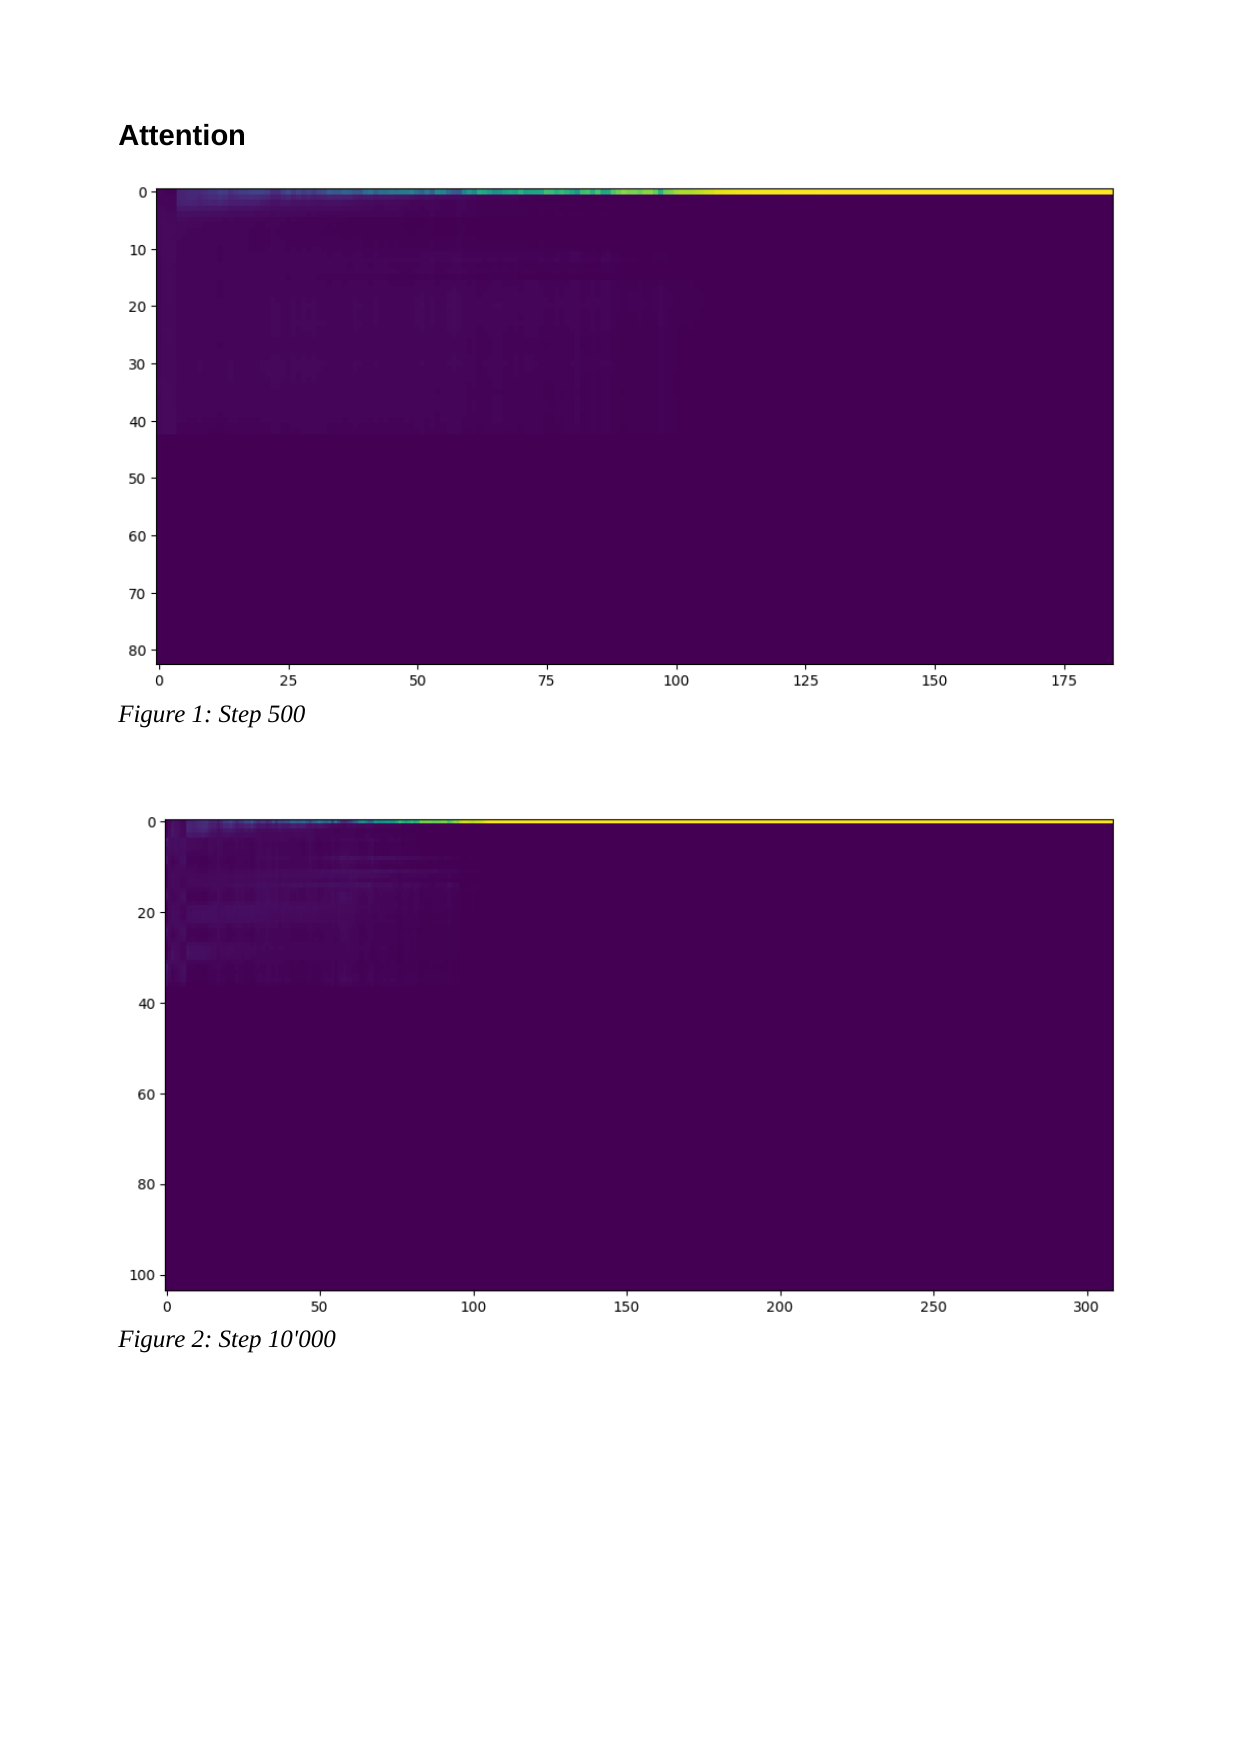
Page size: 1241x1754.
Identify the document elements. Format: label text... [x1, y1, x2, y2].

text Figure 1: Step 500 [118, 699, 1122, 727]
picture [118, 806, 1123, 1325]
text Figure 2: Step 10'000 [118, 1325, 1122, 1353]
subtitle Attention [118, 118, 1122, 152]
picture [118, 176, 1123, 699]
